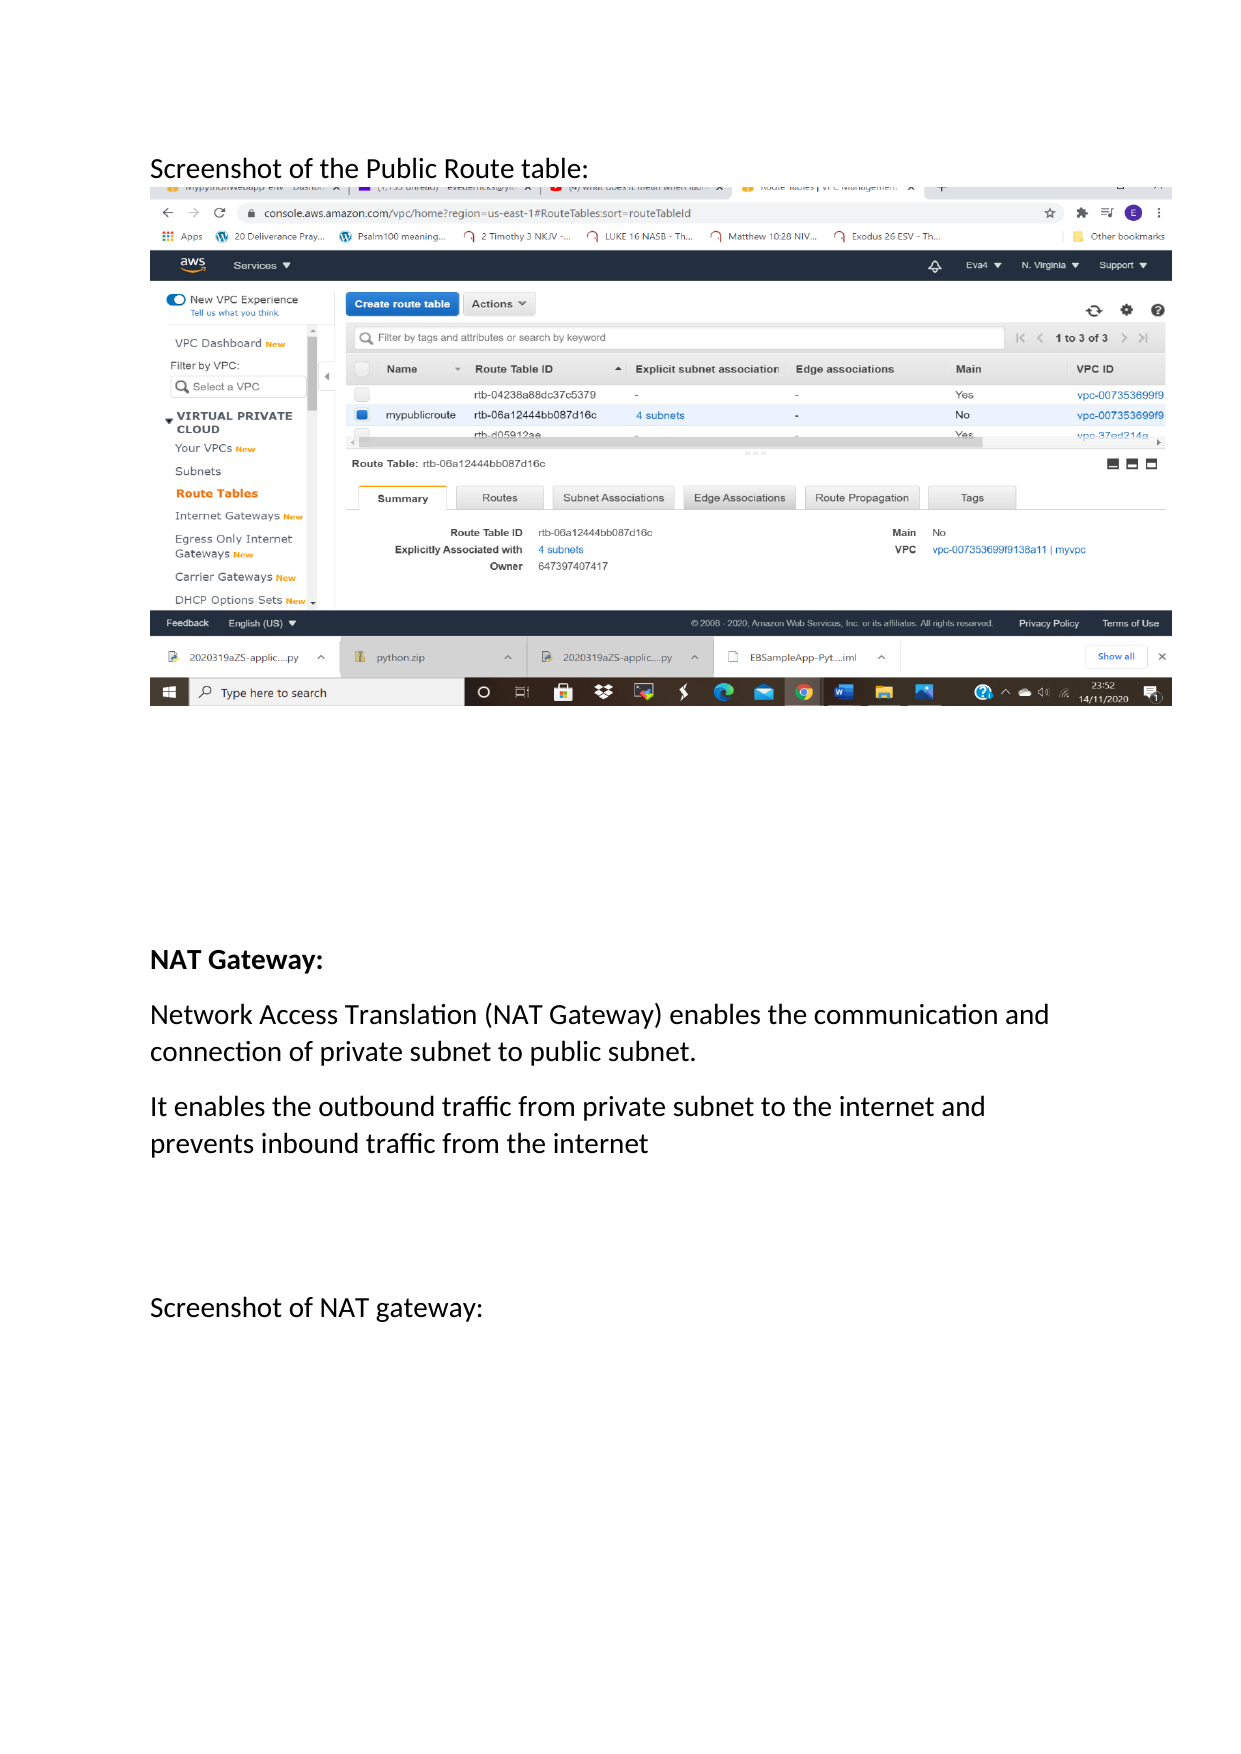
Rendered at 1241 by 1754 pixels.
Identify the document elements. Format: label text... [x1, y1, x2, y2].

text Network Access Translation (NAT Gateway) enables the communication and connection of private subnet to public subnet. [150, 996, 1090, 1069]
text NAT Gateway: [150, 941, 1090, 977]
text Screenshot of the Public Route table: [150, 150, 1090, 187]
text Screenshot of NAT gateway: [150, 1289, 1090, 1324]
text It enables the outbound traffic from private subnet to the internet and prevents inbound traffic from the internet [150, 1088, 1090, 1161]
